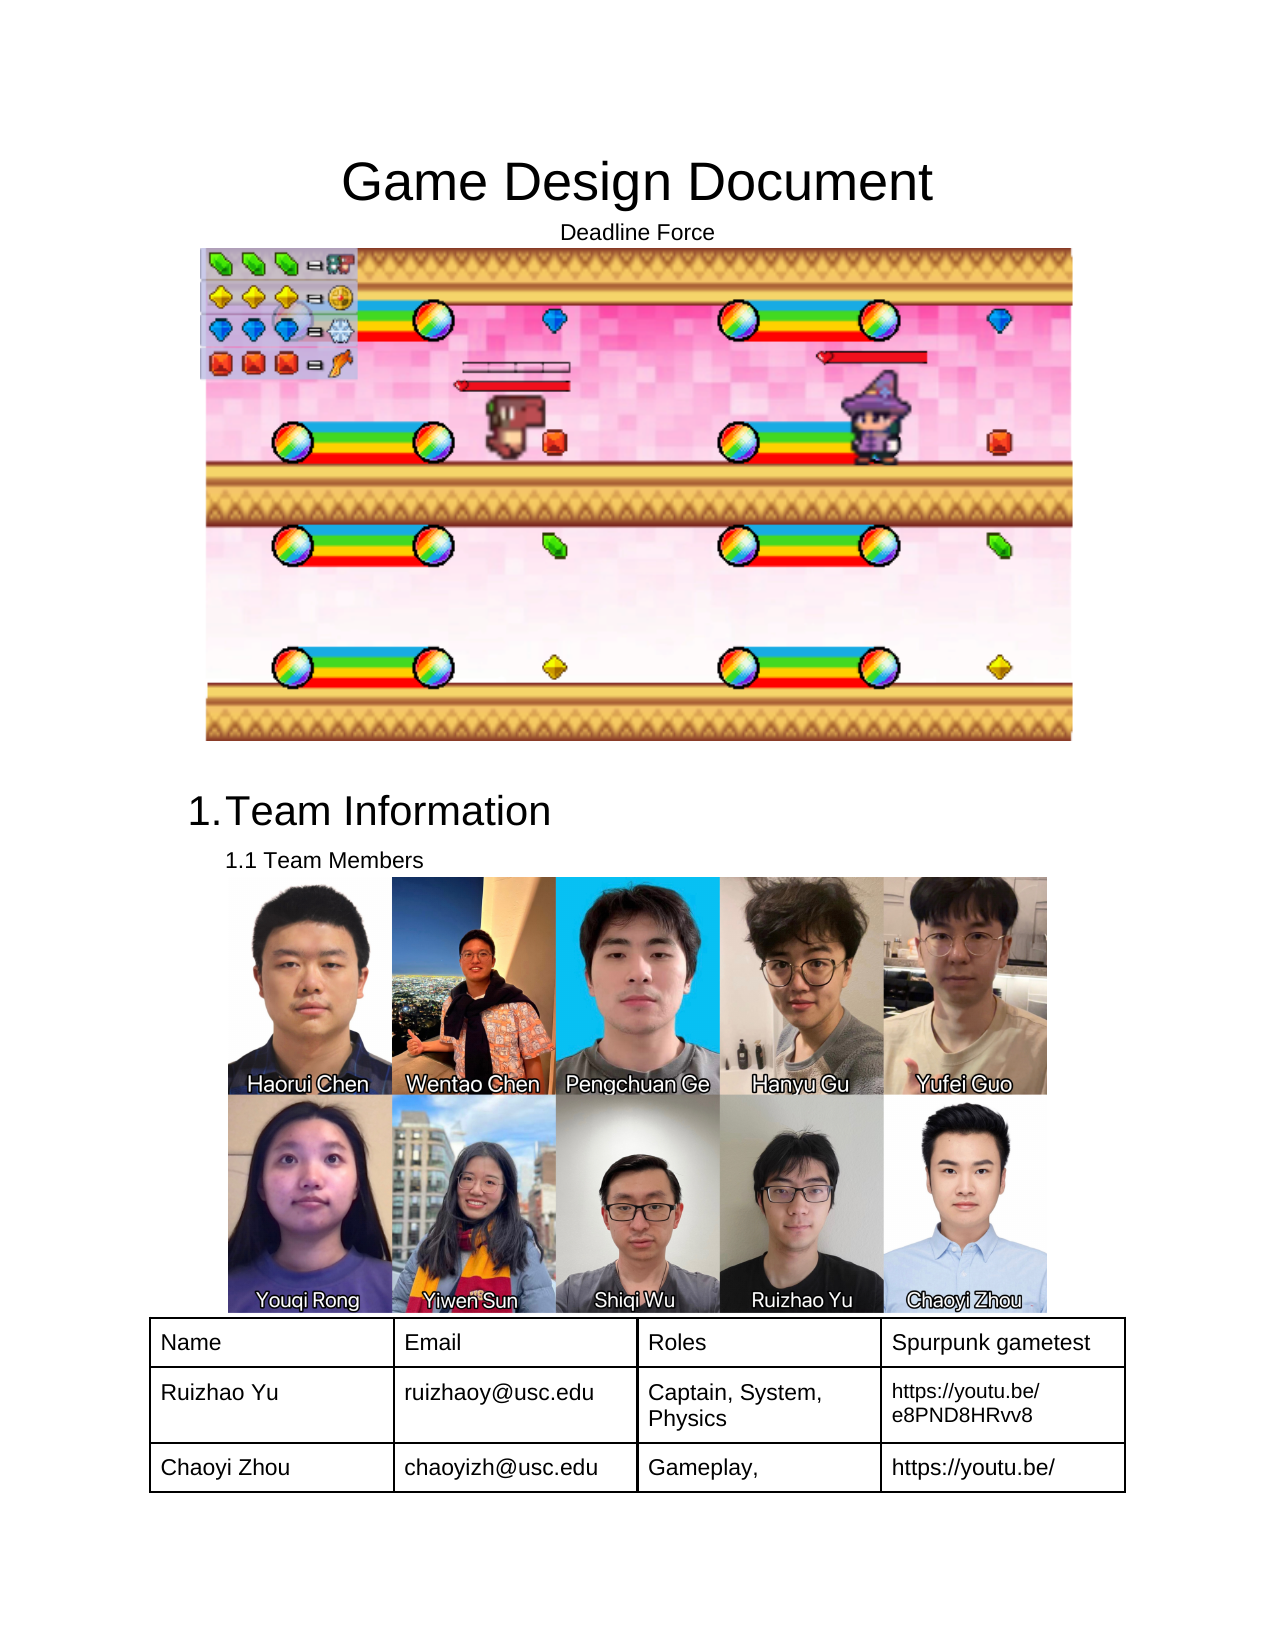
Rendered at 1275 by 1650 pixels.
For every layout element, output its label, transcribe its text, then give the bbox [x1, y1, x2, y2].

table_cell Ruizhao Yu [151, 1368, 393, 1442]
table_header Spurpunk gametest [882, 1319, 1124, 1366]
table_cell https://youtu.be/ [882, 1444, 1124, 1491]
table_header Email [395, 1319, 636, 1366]
text Deadline Force [150, 218, 1125, 245]
table_cell Captain, System, Physics [639, 1368, 880, 1442]
text 1.1 Team Members [150, 847, 1125, 873]
title Game Design Document [150, 150, 1125, 212]
table_cell Gameplay, [639, 1444, 880, 1491]
picture [228, 877, 1047, 1313]
table_header Roles [639, 1319, 880, 1366]
table_cell Chaoyi Zhou [151, 1444, 393, 1491]
table_header Name [151, 1319, 393, 1366]
subtitle Team Information [187, 786, 1125, 834]
picture [200, 248, 1075, 741]
table_cell ruizhaoy@usc.edu [395, 1368, 636, 1442]
table_cell chaoyizh@usc.edu [395, 1444, 636, 1491]
table_cell https://youtu.be/e8PND8HRvv8 [882, 1368, 1124, 1442]
